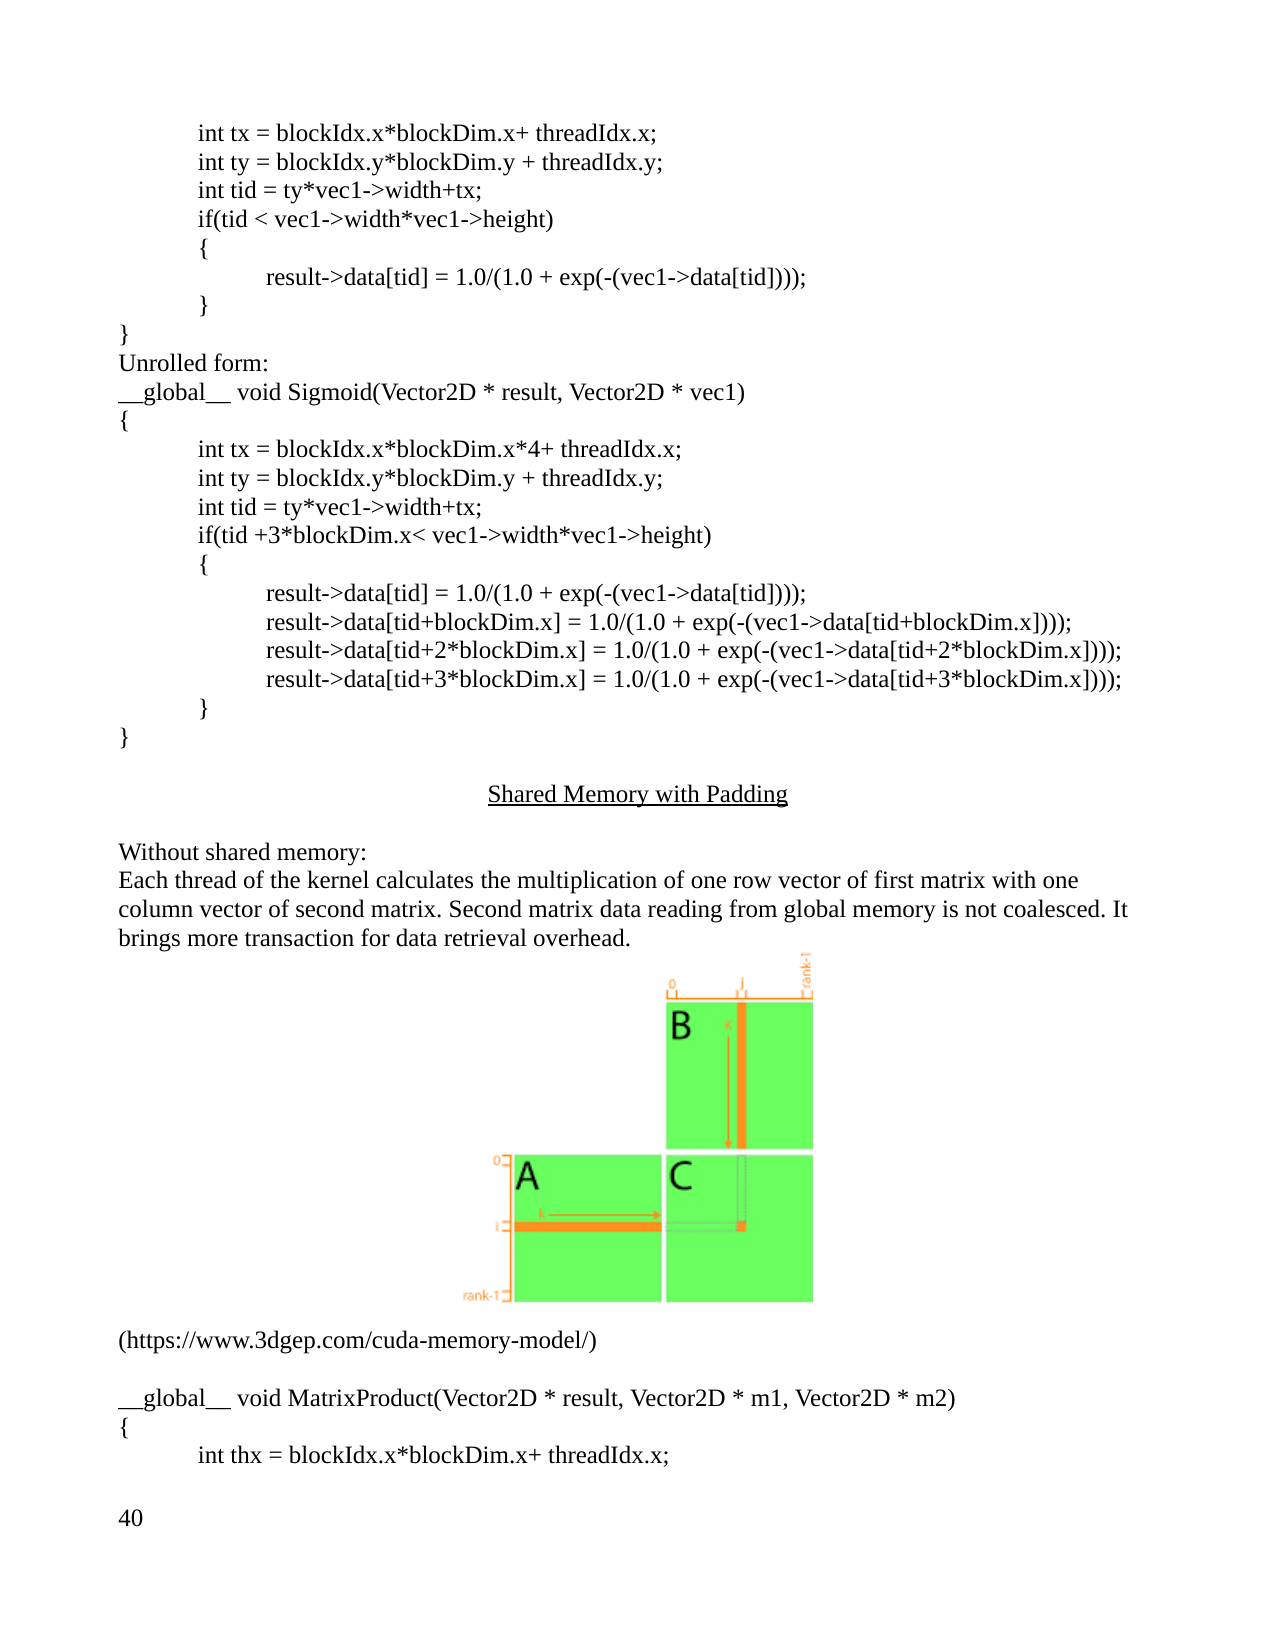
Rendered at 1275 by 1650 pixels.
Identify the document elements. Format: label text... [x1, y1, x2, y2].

text result->data[tid] = 1.0/(1.0 + exp(-(vec1->data[tid]))); [118, 262, 1157, 291]
text { [118, 1412, 1157, 1441]
text result->data[tid+3*blockDim.x] = 1.0/(1.0 + exp(-(vec1->data[tid+3*blockDim.x]))); [118, 664, 1157, 693]
text result->data[tid+blockDim.x] = 1.0/(1.0 + exp(-(vec1->data[tid+blockDim.x]))); [118, 607, 1157, 636]
text Shared Memory with Padding [118, 779, 1157, 808]
text if(tid < vec1->width*vec1->height) [118, 204, 1157, 233]
text { [118, 406, 1157, 434]
text { [118, 549, 1157, 578]
text } [118, 693, 1157, 722]
text result->data[tid] = 1.0/(1.0 + exp(-(vec1->data[tid]))); [118, 578, 1157, 607]
text int tx = blockIdx.x*blockDim.x*4+ threadIdx.x; [118, 434, 1157, 463]
text Unrolled form: [118, 348, 1157, 377]
text int thx = blockIdx.x*blockDim.x+ threadIdx.x; [118, 1441, 1157, 1469]
text int ty = blockIdx.y*blockDim.y + threadIdx.y; [118, 147, 1157, 176]
text } [118, 319, 1157, 348]
picture [463, 951, 813, 1304]
text __global__ void Sigmoid(Vector2D * result, Vector2D * vec1) [118, 377, 1157, 406]
text int ty = blockIdx.y*blockDim.y + threadIdx.y; [118, 463, 1157, 492]
text int tid = ty*vec1->width+tx; [118, 176, 1157, 204]
text } [118, 722, 1157, 751]
text result->data[tid+2*blockDim.x] = 1.0/(1.0 + exp(-(vec1->data[tid+2*blockDim.x]))); [118, 636, 1157, 664]
text int tid = ty*vec1->width+tx; [118, 492, 1157, 521]
text Each thread of the kernel calculates the multiplication of one row vector of first matrix with one column vector of second matrix. Second matrix data reading from global memory is not coalesced. It brings more transaction for data retrieval overhead. [118, 866, 1157, 952]
text int tx = blockIdx.x*blockDim.x+ threadIdx.x; [118, 118, 1157, 147]
text Without shared memory: [118, 837, 1157, 866]
text if(tid +3*blockDim.x< vec1->width*vec1->height) [118, 521, 1157, 549]
text __global__ void MatrixProduct(Vector2D * result, Vector2D * m1, Vector2D * m2) [118, 1383, 1157, 1412]
text { [118, 233, 1157, 262]
text (https://www.3dgep.com/cuda-memory-model/) [118, 1326, 1157, 1354]
text } [118, 291, 1157, 319]
